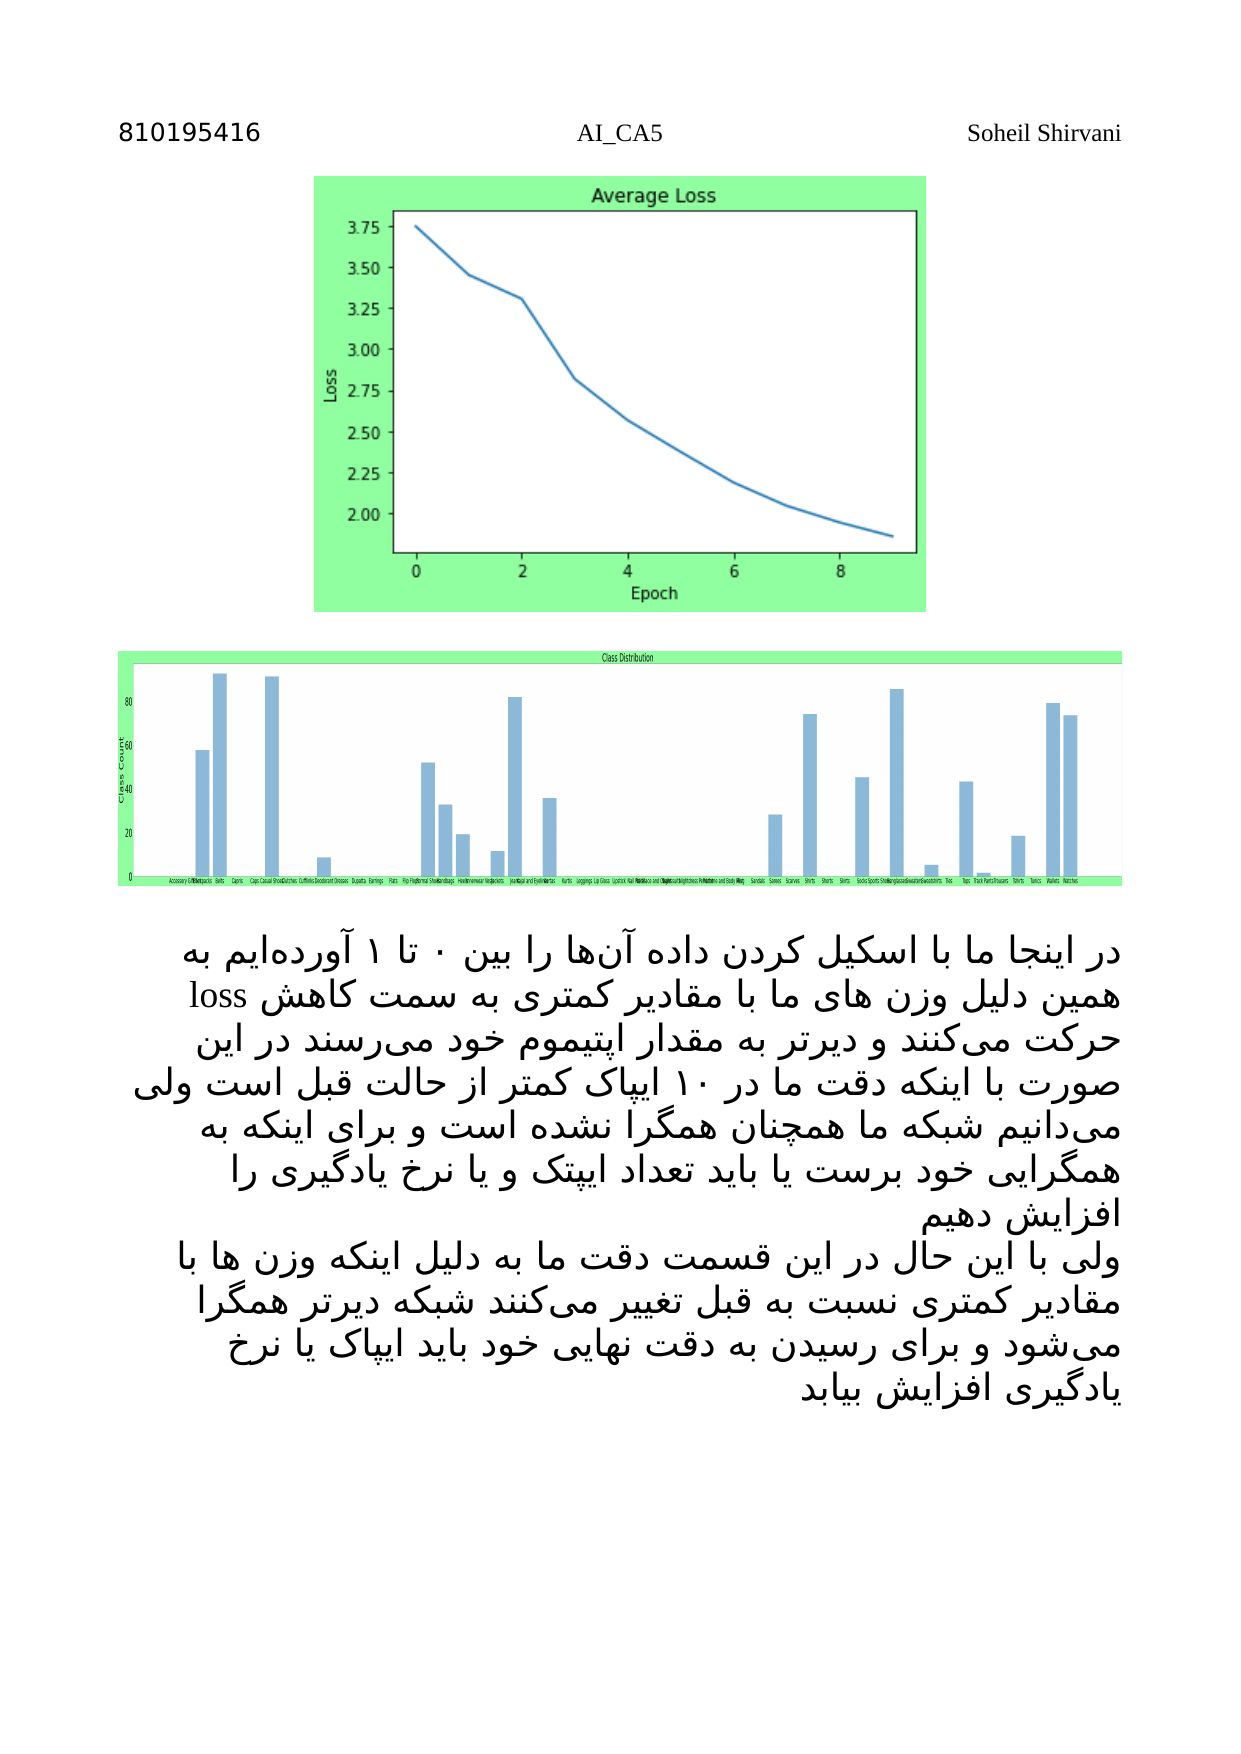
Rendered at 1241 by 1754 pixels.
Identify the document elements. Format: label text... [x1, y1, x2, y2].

picture [313, 176, 927, 612]
picture [118, 651, 1123, 886]
text ولی با این حال در این قسمت دقت ما به دلیل اینکه وزن ها با مقادیر کمتری نسبت به قبل تغییر می‌کنند شبکه دیرتر همگرا می‌شود و برای رسیدن به دقت نهایی خود باید ایپاک یا نرخ یادگیری افزایش بیابد [118, 1235, 1122, 1409]
text در اینجا ما با اسکیل کردن داده آن‌ها را بین ۰ تا ۱ آورده‌ایم به همین دلیل وزن های ما با مقادیر کمتری به سمت کاهش loss حرکت می‌کنند و دیرتر به مقدار اپتیموم خود می‌رسند در این صورت با اینکه دقت ما در ۱۰ ایپاک کمتر از حالت قبل است ولی می‌دانیم شبکه ما همچنان همگرا نشده است و برای اینکه به همگرایی خود برست یا باید تعداد ایپتک و یا نرخ یادگیری را افزایش دهیم [118, 929, 1122, 1235]
